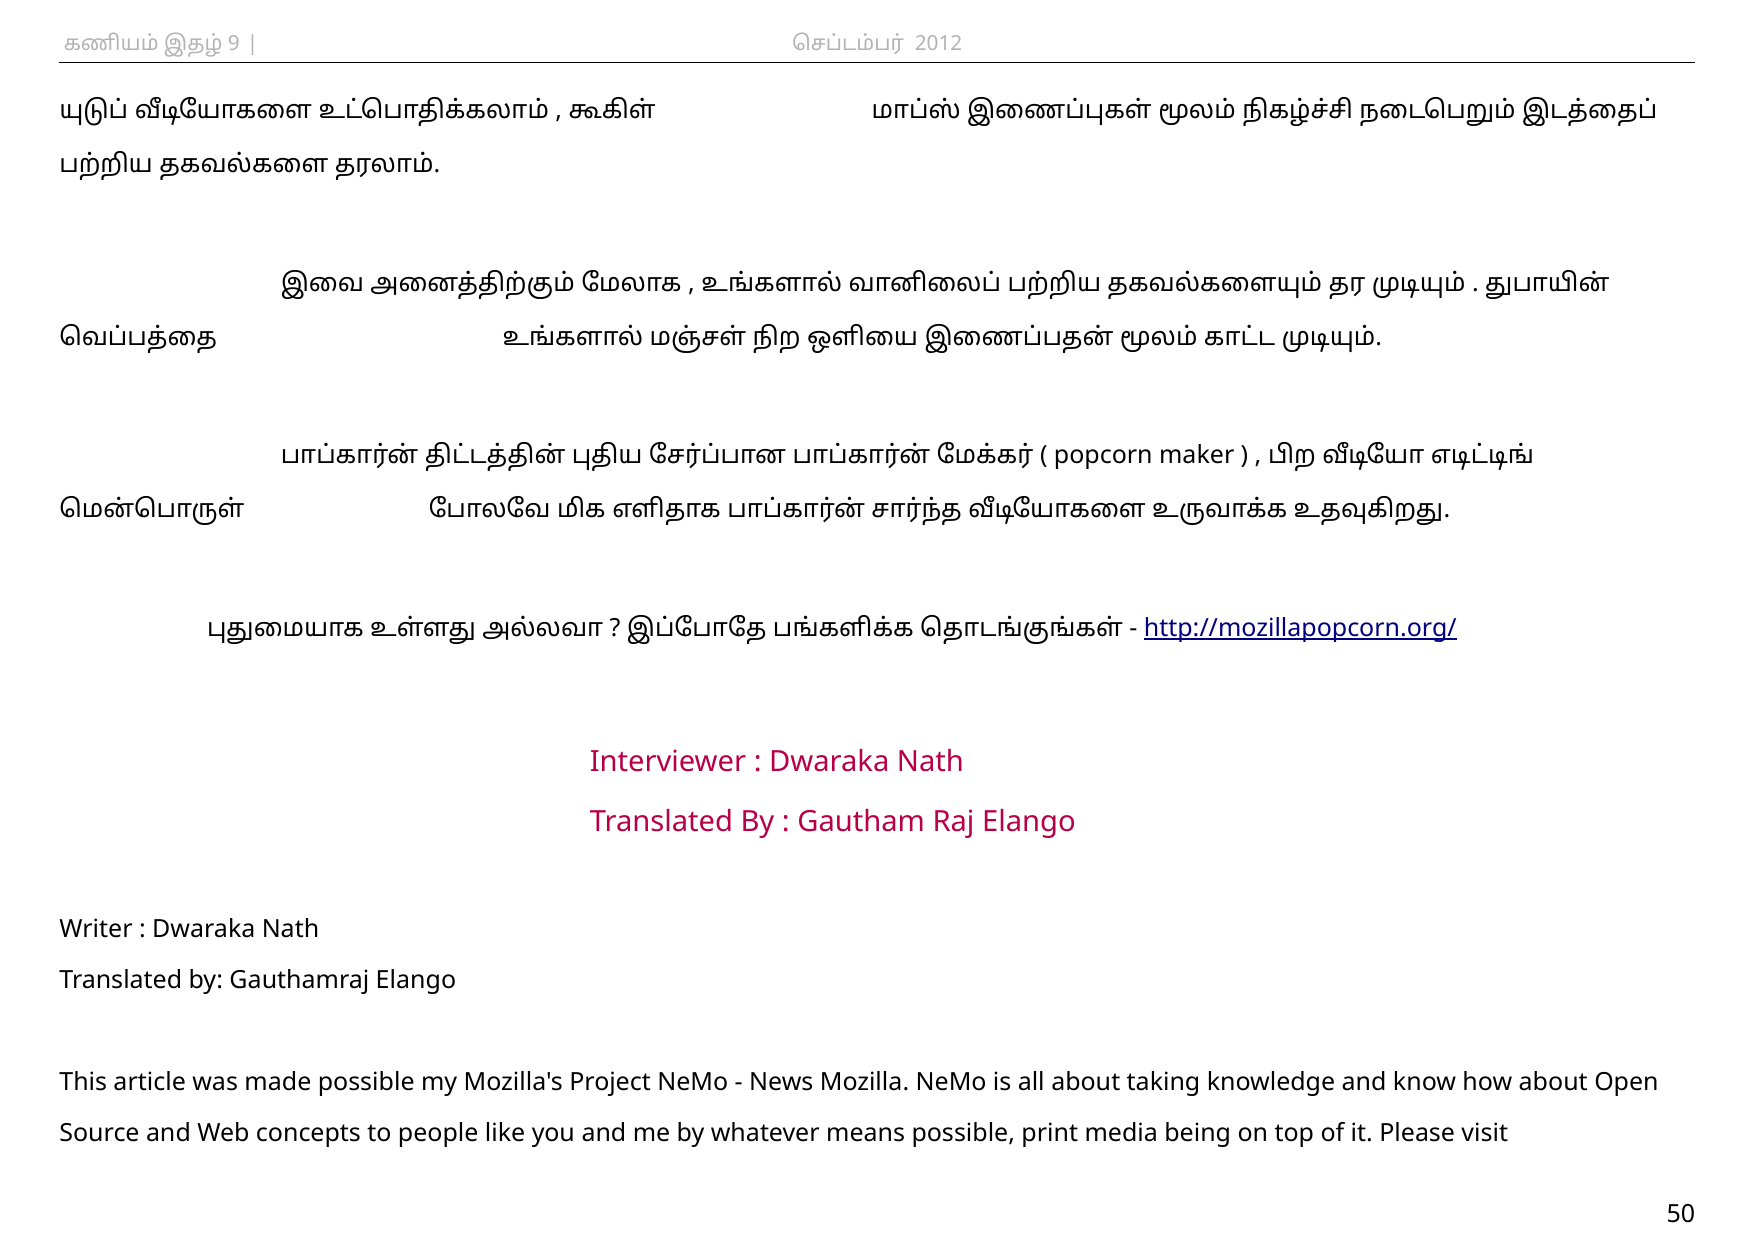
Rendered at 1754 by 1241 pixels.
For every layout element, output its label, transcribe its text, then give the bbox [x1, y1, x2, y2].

text Translated By : Gautham Raj Elango [493, 800, 1695, 840]
text யுடுப் வீடியோகளை உட்பொதிக்கலாம் , கூகிள் மாப்ஸ் இணைப்புகள் மூலம் நிகழ்ச்சி நடைபெறும் இடத்தைப் பற்றிய தகவல்களை தரலாம். [59, 92, 1695, 183]
text பாப்கார்ன் திட்டத்தின் புதிய சேர்ப்பான பாப்கார்ன் மேக்கர் ( popcorn maker ) , பிற வீடியோ எடிட்டிங் மென்பொருள் போலவே மிக எளிதாக பாப்கார்ன் சார்ந்த வீடியோகளை உருவாக்க உதவுகிறது. [59, 386, 1695, 527]
text புதுமையாக உள்ளது அல்லவா ? இப்போதே பங்களிக்க தொடங்குங்கள் - http://mozillapopcorn.org/ [59, 558, 1695, 646]
text Writer : Dwaraka Nath Translated by: Gauthamraj Elango This article was made possible my Mozilla's Project NeMo - News Mozilla. NeMo is all about taking knowledge and know how about Open Source and Web concepts to people like you and me by whatever means possible, print media being on top of it. Please visit [59, 911, 1695, 1149]
text இவை அனைத்திற்கும் மேலாக , உங்களால் வானிலைப் பற்றிய தகவல்களையும் தர முடியும் . துபாயின் வெப்பத்தை உங்களால் மஞ்சள் நிற ஒளியை இணைப்பதன் மூலம் காட்ட முடியும். [59, 214, 1695, 355]
text Interviewer : Dwaraka Nath [493, 741, 1695, 780]
